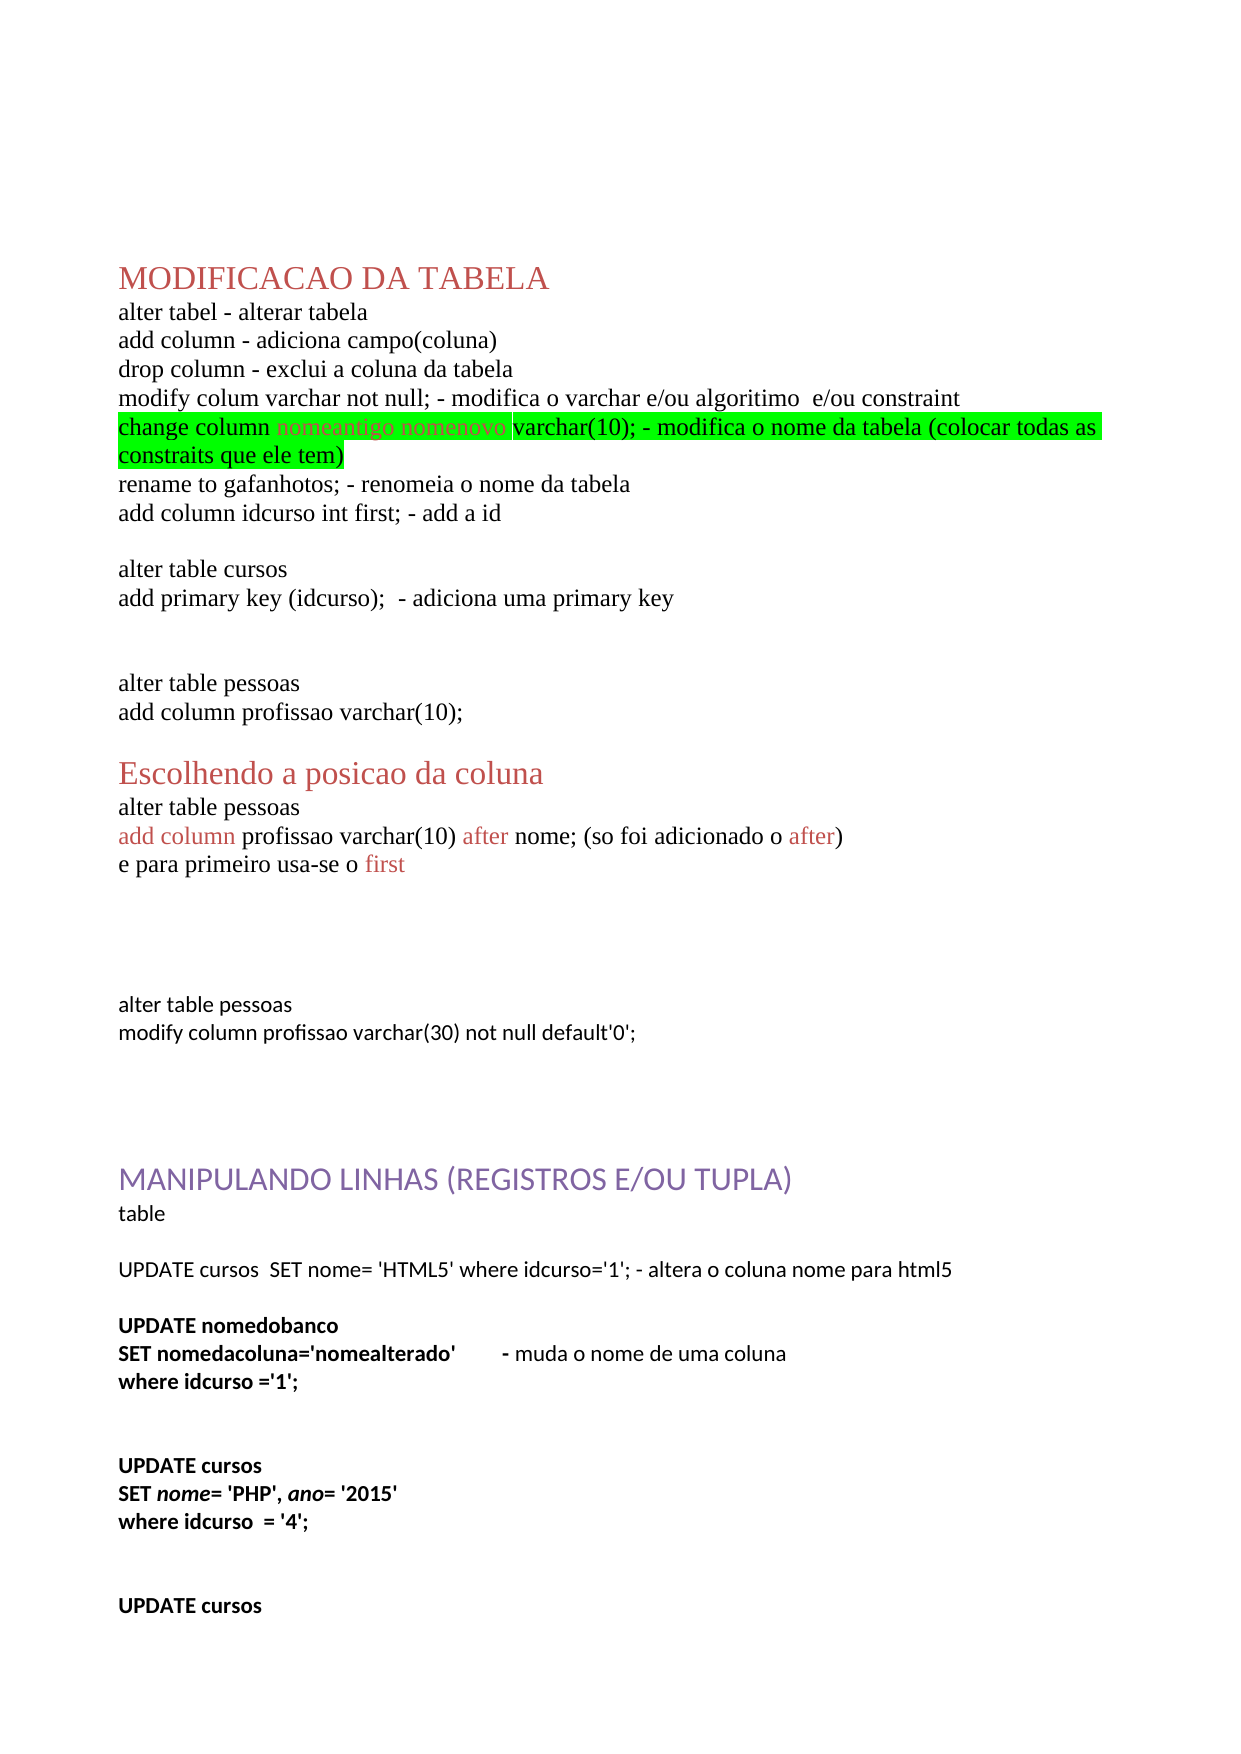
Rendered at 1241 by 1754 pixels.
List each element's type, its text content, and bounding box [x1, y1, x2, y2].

text modify colum varchar not null; - modifica o varchar e/ou algoritimo e/ou constraint [118, 383, 1122, 412]
text MODIFICACAO DA TABELA [118, 258, 1122, 297]
text alter table pessoas [118, 668, 1122, 697]
text SET nome= 'PHP', ano= '2015' [118, 1479, 1122, 1507]
text SET nomedacoluna='nomealterado' - muda o nome de uma coluna [118, 1339, 1122, 1367]
text where idcurso = '4'; [118, 1507, 1122, 1535]
text alter tabel - alterar tabela [118, 297, 1122, 325]
text alter table pessoas [118, 990, 1122, 1018]
text rename to gafanhotos; - renomeia o nome da tabela [118, 469, 1122, 498]
text e para primeiro usa-se o first [118, 849, 1122, 878]
text where idcurso ='1'; [118, 1367, 1122, 1395]
text modify column profissao varchar(30) not null default'0'; [118, 1018, 1122, 1046]
text Escolhendo a posicao da coluna [118, 754, 1122, 792]
text add column - adiciona campo(coluna) [118, 325, 1122, 354]
text drop column - exclui a coluna da tabela [118, 354, 1122, 383]
text UPDATE nomedobanco [118, 1311, 1122, 1339]
text add column idcurso int first; - add a id [118, 498, 1122, 527]
text change column nomeantigo nomenovo varchar(10); - modifica o nome da tabela (colocar todas as constraits que ele tem) [118, 412, 1122, 469]
text add column profissao varchar(10); [118, 697, 1122, 726]
text UPDATE cursos [118, 1451, 1122, 1479]
text add column profissao varchar(10) after nome; (so foi adicionado o after) [118, 821, 1122, 849]
text alter table pessoas [118, 792, 1122, 821]
text MANIPULANDO LINHAS (REGISTROS E/OU TUPLA) [118, 1158, 1122, 1199]
text add primary key (idcurso); - adiciona uma primary key [118, 583, 1122, 612]
text UPDATE cursos [118, 1591, 1122, 1619]
text table [118, 1199, 1122, 1227]
text alter table cursos [118, 554, 1122, 583]
text UPDATE cursos SET nome= 'HTML5' where idcurso='1'; - altera o coluna nome para html5 [118, 1255, 1122, 1283]
